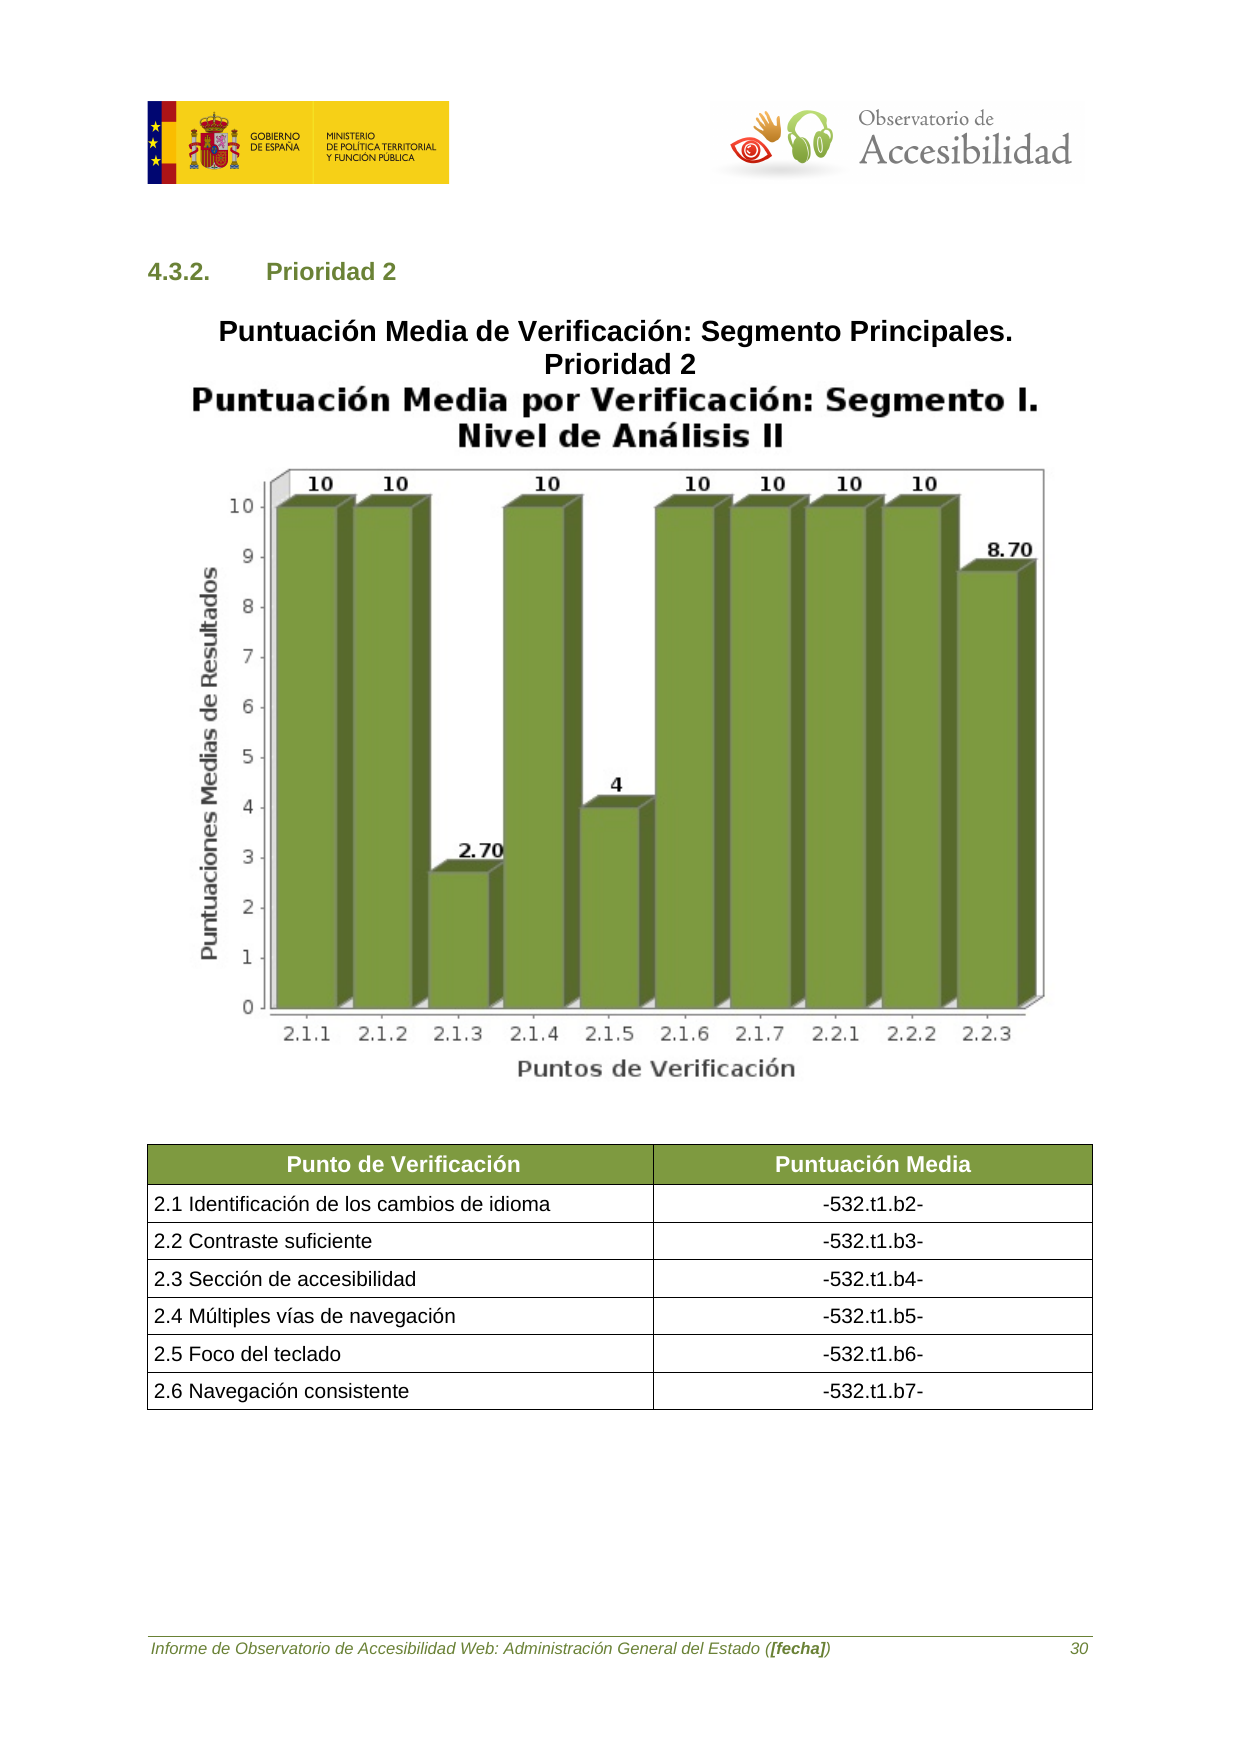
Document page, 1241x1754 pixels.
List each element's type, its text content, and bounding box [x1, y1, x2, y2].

picture [147, 101, 450, 184]
table_cell 2.4 Múltiples vías de navegación [148, 1298, 653, 1334]
table_cell -532.t1.b4- [654, 1260, 1092, 1297]
table_cell 2.3 Sección de accesibilidad [148, 1260, 653, 1297]
text Prioridad 2 [148, 347, 1092, 381]
table_cell 2.2 Contraste suficiente [148, 1223, 653, 1259]
table_cell 2.1 Identificación de los cambios de idioma [148, 1185, 653, 1222]
table_cell -532.t1.b7- [654, 1373, 1092, 1409]
table_header Punto de Verificación [148, 1145, 653, 1184]
subtitle Prioridad 2 [148, 257, 1092, 286]
table_cell -532.t1.b5- [654, 1298, 1092, 1334]
table_cell 2.6 Navegación consistente [148, 1373, 653, 1409]
picture [178, 380, 1062, 1091]
table_cell -532.t1.b3- [654, 1223, 1092, 1259]
table_cell -532.t1.b6- [654, 1335, 1092, 1372]
picture [710, 101, 1086, 184]
text Puntuación Media de Verificación: Segmento Principales. [148, 314, 1092, 347]
table_cell 2.5 Foco del teclado [148, 1335, 653, 1372]
table_cell -532.t1.b2- [654, 1185, 1092, 1222]
table_header Puntuación Media [654, 1145, 1092, 1184]
